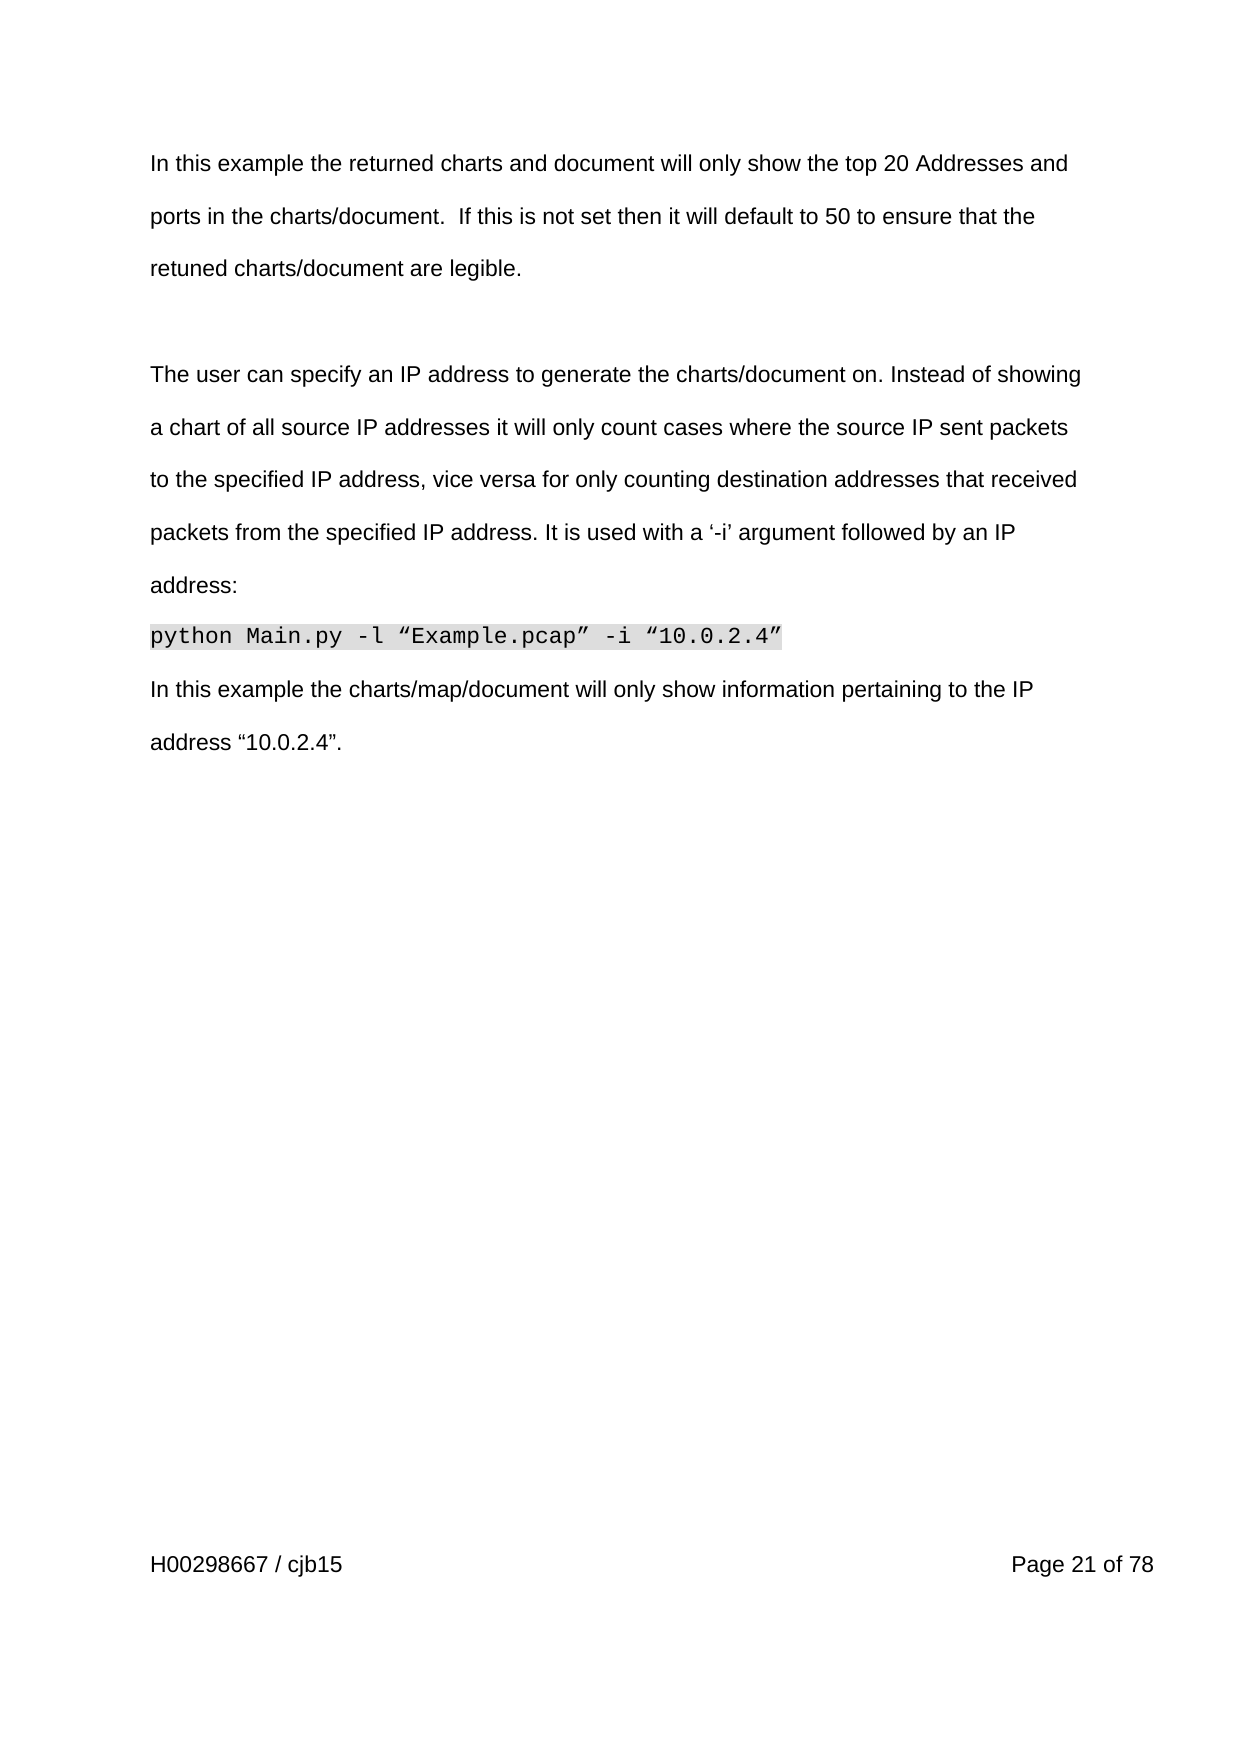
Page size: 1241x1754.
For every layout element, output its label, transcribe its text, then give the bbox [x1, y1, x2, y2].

text In this example the returned charts and document will only show the top 20 Addresses and ports in the charts/document. If this is not set then it will default to 50 to ensure that the retuned charts/document are legible. [150, 150, 1090, 282]
text In this example the charts/map/document will only show information pertaining to the IP address “10.0.2.4”. [150, 676, 1090, 755]
text The user can specify an IP address to generate the charts/document on. Instead of showing a chart of all source IP addresses it will only count cases where the source IP sent packets to the specified IP address, vice versa for only counting destination addresses that received packets from the specified IP address. It is used with a ‘-i’ argument followed by an IP address: [150, 361, 1090, 598]
text python Main.py -l “Example.pcap” -i “10.0.2.4” [150, 624, 1090, 650]
